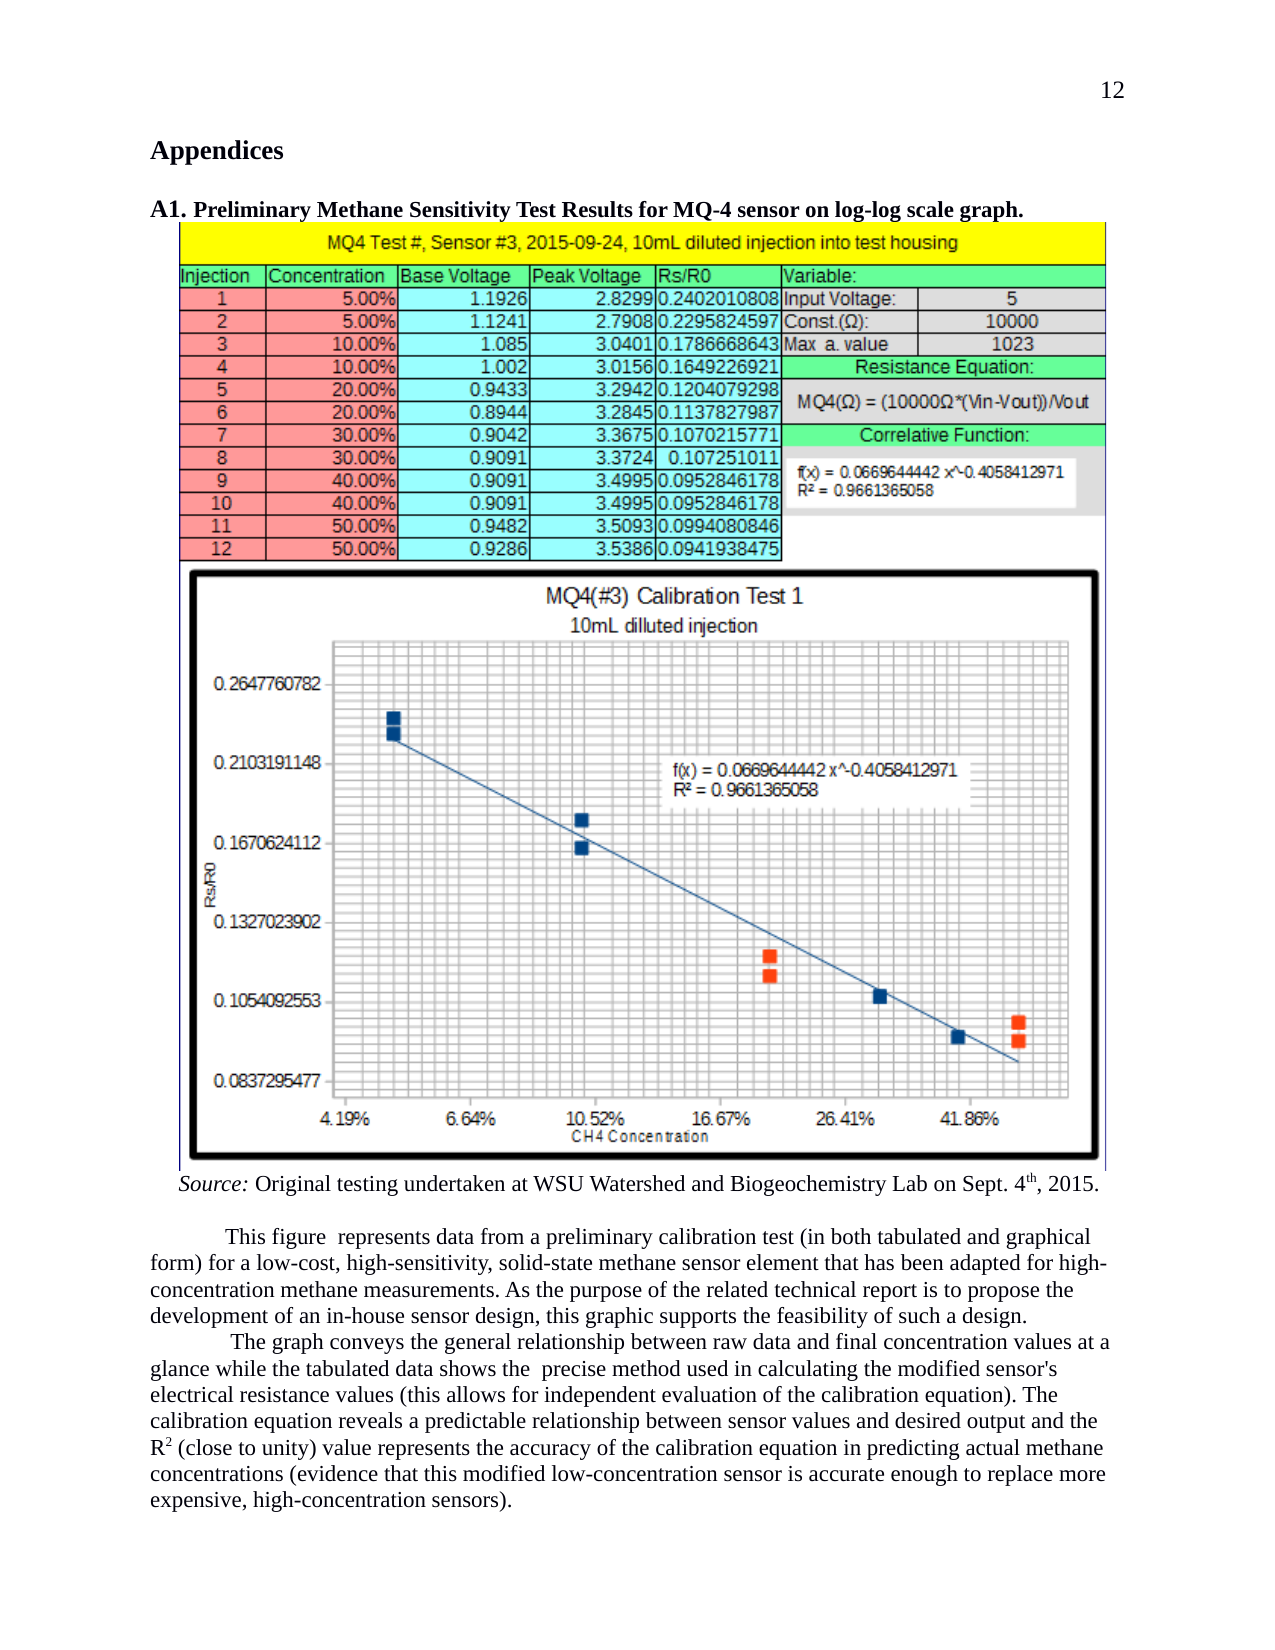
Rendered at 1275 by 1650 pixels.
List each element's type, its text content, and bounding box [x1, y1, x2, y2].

text This figure represents data from a preliminary calibration test (in both tabulated and graphical form) for a low-cost, high-sensitivity, solid-state methane sensor element that has been adapted for high-concentration methane measurements. As the purpose of the related technical report is to propose the development of an in-house sensor design, this graphic supports the feasibility of such a design. [150, 1223, 1125, 1328]
text A1. Preliminary Methane Sensitivity Test Results for MQ-4 sensor on log-log scale graph. [150, 194, 1125, 222]
text Appendices [150, 134, 1125, 165]
picture [181, 222, 1107, 1171]
text Source: Original testing undertaken at WSU Watershed and Biogeochemistry Lab on Sept. 4th, 2015. [150, 222, 1125, 1197]
text The graph conveys the general relationship between raw data and final concentration values at a glance while the tabulated data shows the precise method used in calculating the modified sensor's electrical resistance values (this allows for independent evaluation of the calibration equation). The calibration equation reveals a predictable relationship between sensor values and desired output and the R2 (close to unity) value represents the accuracy of the calibration equation in predicting actual methane concentrations (evidence that this modified low-concentration sensor is accurate enough to replace more expensive, high-concentration sensors). [150, 1328, 1125, 1513]
